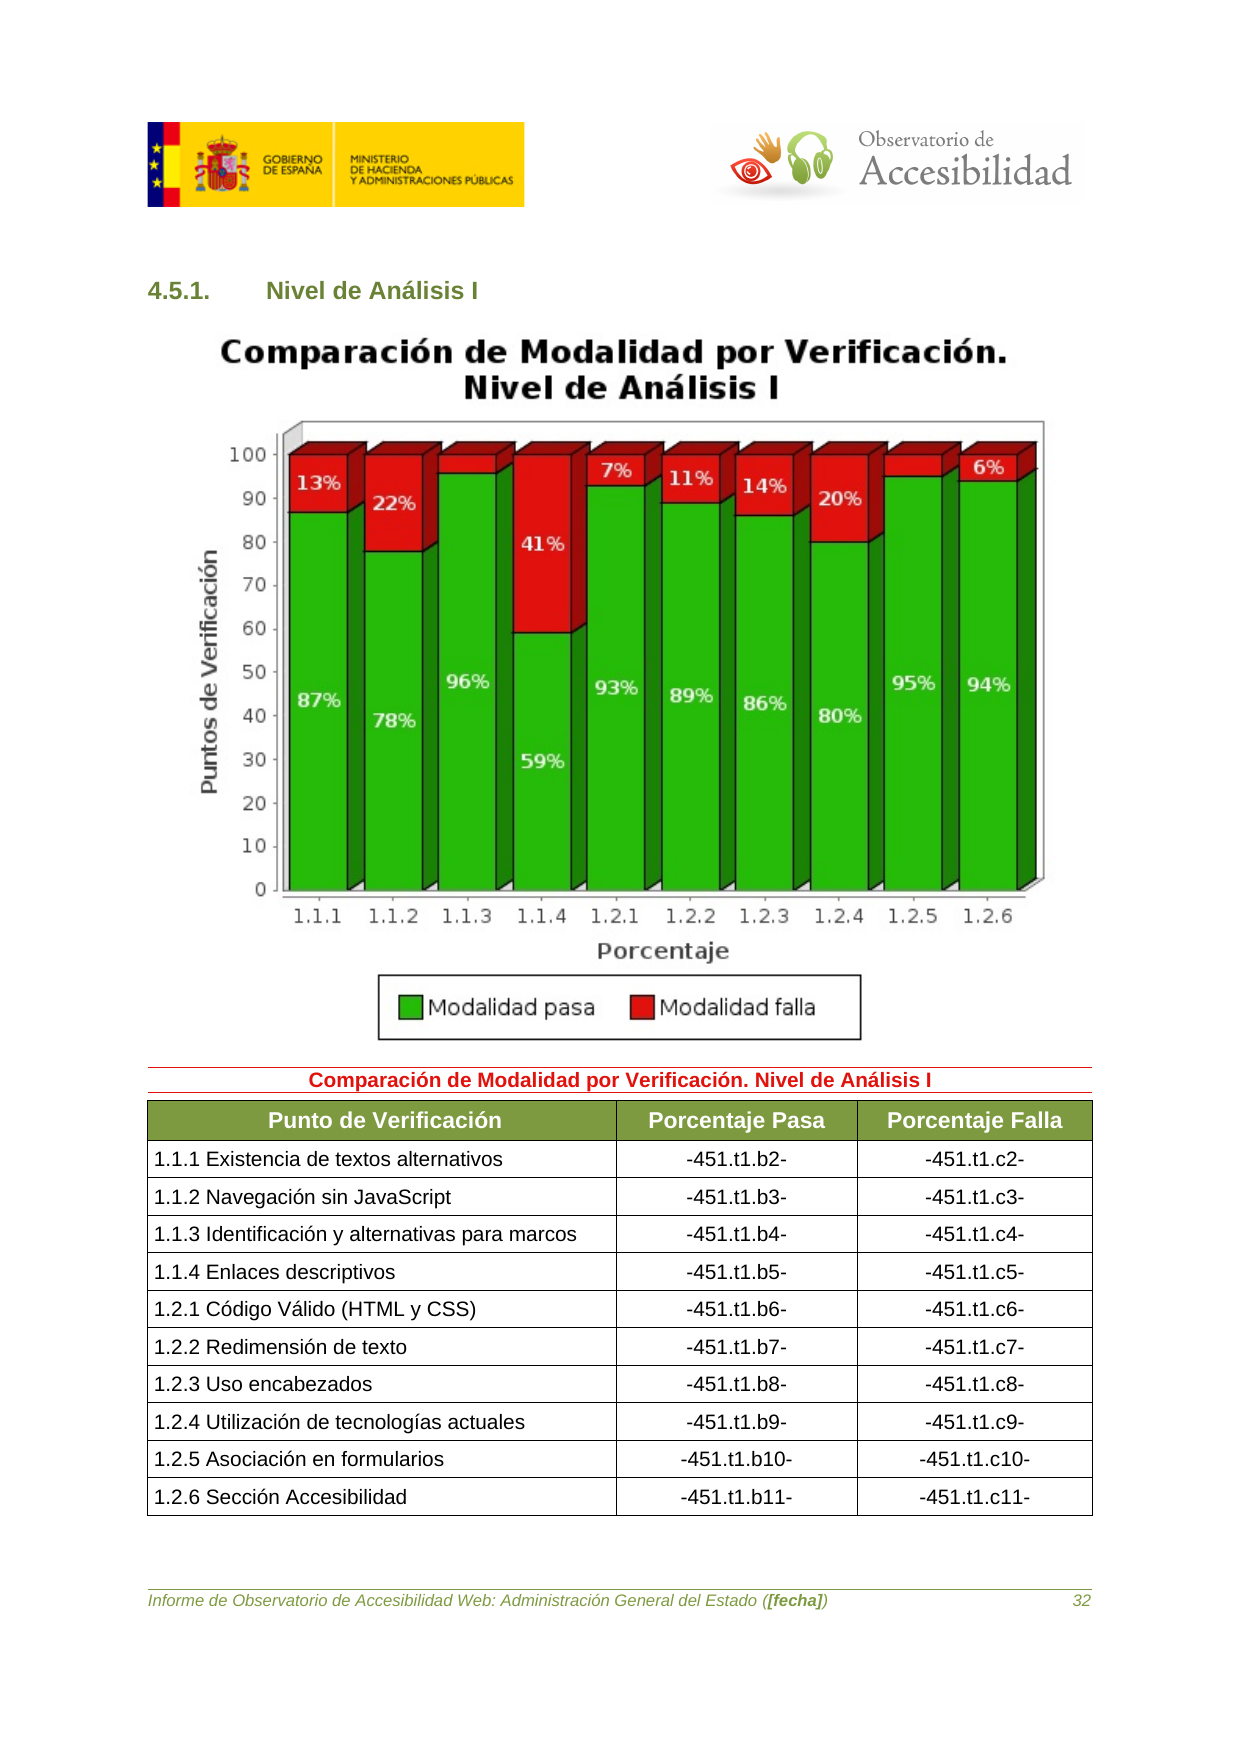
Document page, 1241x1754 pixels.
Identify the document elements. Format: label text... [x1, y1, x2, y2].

table_cell -451.t1.c6- [858, 1291, 1092, 1327]
table_cell 1.1.1 Existencia de textos alternativos [148, 1141, 616, 1177]
table_cell 1.1.4 Enlaces descriptivos [148, 1253, 616, 1290]
table_cell -451.t1.c7- [858, 1328, 1092, 1365]
table_cell -451.t1.b4- [617, 1216, 857, 1252]
table_cell -451.t1.c8- [858, 1366, 1092, 1402]
table_cell 1.2.1 Código Válido (HTML y CSS) [148, 1291, 616, 1327]
table_cell -451.t1.c9- [858, 1403, 1092, 1440]
table_cell -451.t1.b6- [617, 1291, 857, 1327]
table_cell -451.t1.b10- [617, 1441, 857, 1477]
table_header Punto de Verificación [148, 1101, 616, 1140]
table_cell 1.2.3 Uso encabezados [148, 1366, 616, 1402]
table_cell -451.t1.b11- [617, 1478, 857, 1515]
table_cell -451.t1.c4- [858, 1216, 1092, 1252]
table_cell -451.t1.b5- [617, 1253, 857, 1290]
table_cell -451.t1.b9- [617, 1403, 857, 1440]
text Comparación de Modalidad por Verificación. Nivel de Análisis I [148, 1068, 1092, 1092]
table_cell -451.t1.c2- [858, 1141, 1092, 1177]
table_cell -451.t1.c3- [858, 1178, 1092, 1215]
table_cell -451.t1.c11- [858, 1478, 1092, 1515]
table_cell -451.t1.b3- [617, 1178, 857, 1215]
table_header Porcentaje Pasa [617, 1101, 857, 1140]
table_cell 1.2.5 Asociación en formularios [148, 1441, 616, 1477]
table_cell 1.1.2 Navegación sin JavaScript [148, 1178, 616, 1215]
table_cell -451.t1.b2- [617, 1141, 857, 1177]
picture [178, 332, 1062, 1042]
picture [710, 122, 1086, 205]
table_cell -451.t1.b8- [617, 1366, 857, 1402]
table_header Porcentaje Falla [858, 1101, 1092, 1140]
table_cell -451.t1.b7- [617, 1328, 857, 1365]
picture [147, 122, 525, 207]
table_cell -451.t1.c10- [858, 1441, 1092, 1477]
table_cell 1.2.6 Sección Accesibilidad [148, 1478, 616, 1515]
table_cell 1.2.4 Utilización de tecnologías actuales [148, 1403, 616, 1440]
table_cell 1.2.2 Redimensión de texto [148, 1328, 616, 1365]
table_cell 1.1.3 Identificación y alternativas para marcos [148, 1216, 616, 1252]
list Nivel de Análisis I [148, 276, 1092, 304]
table_cell -451.t1.c5- [858, 1253, 1092, 1290]
